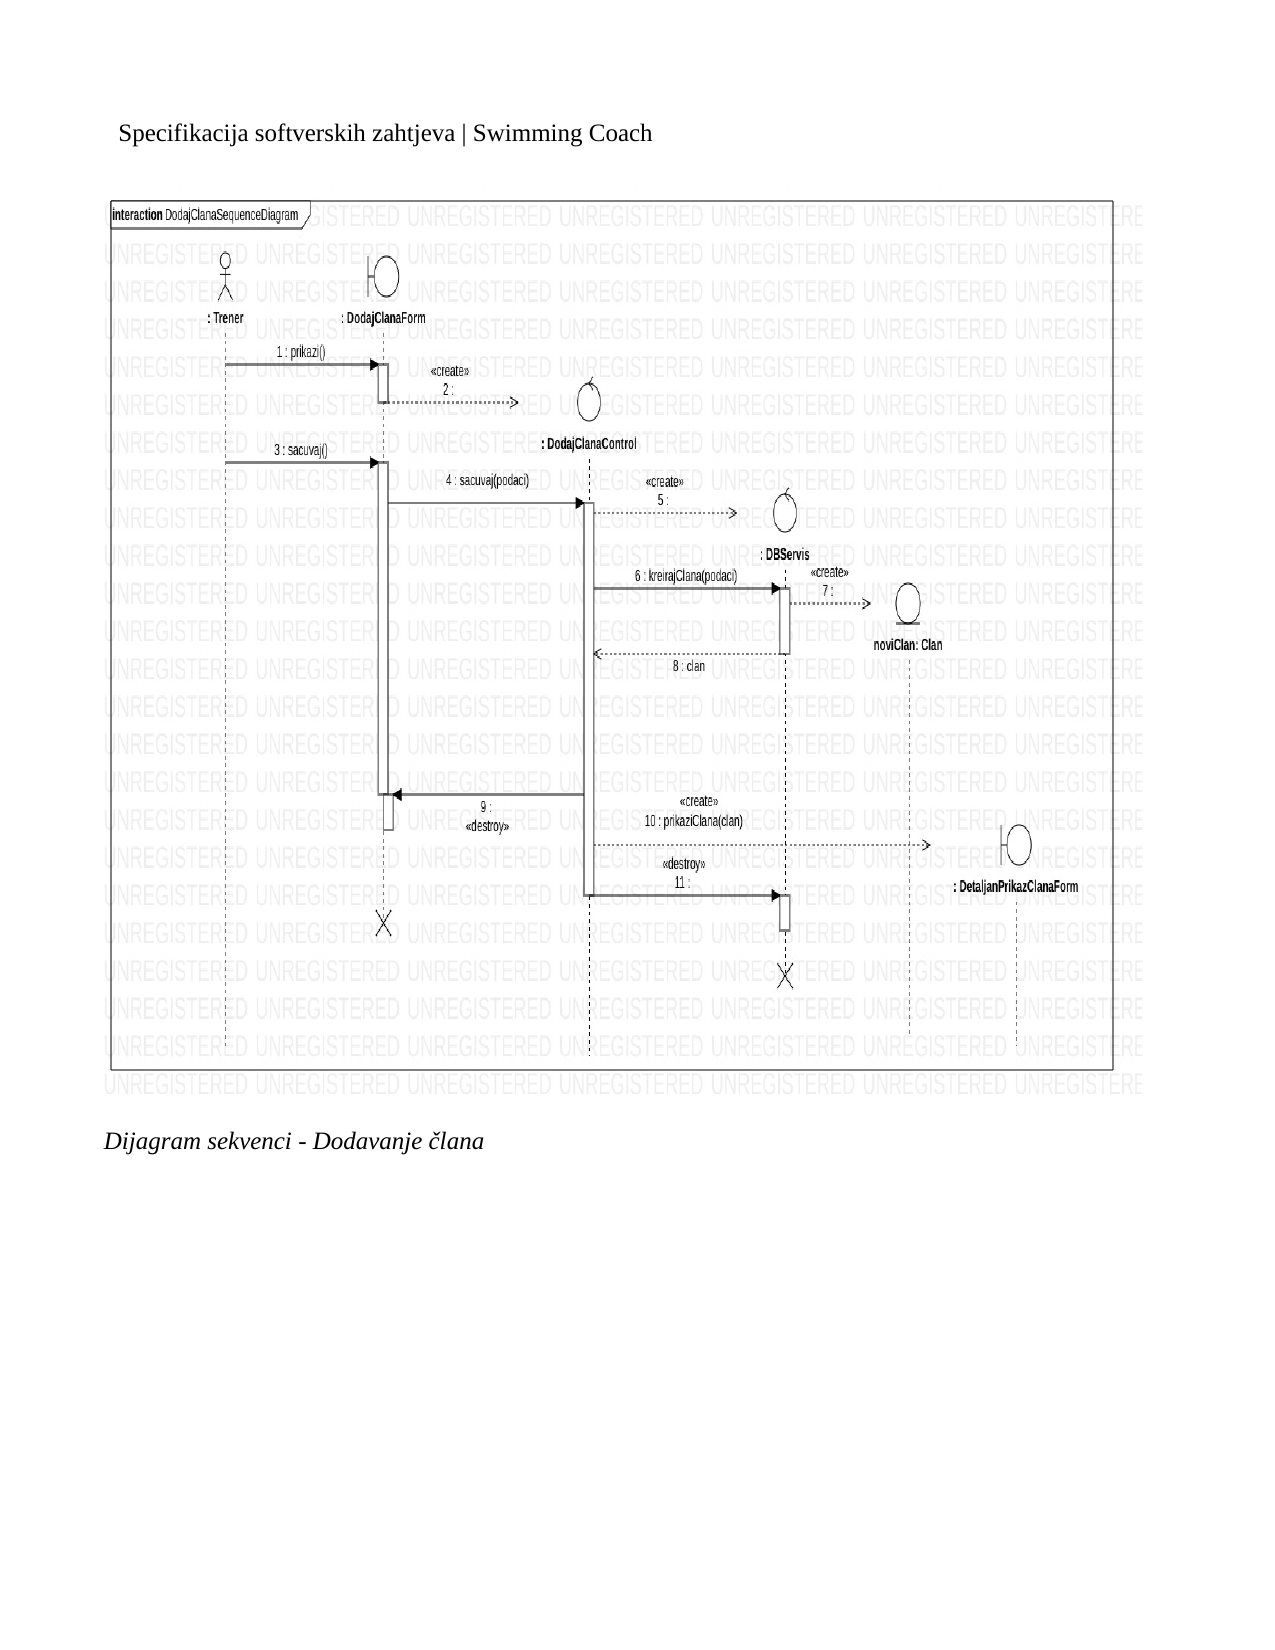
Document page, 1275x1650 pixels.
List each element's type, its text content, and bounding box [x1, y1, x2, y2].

text Dijagram sekvenci - Dodavanje člana [104, 189, 1171, 1155]
picture [103, 189, 1143, 1121]
